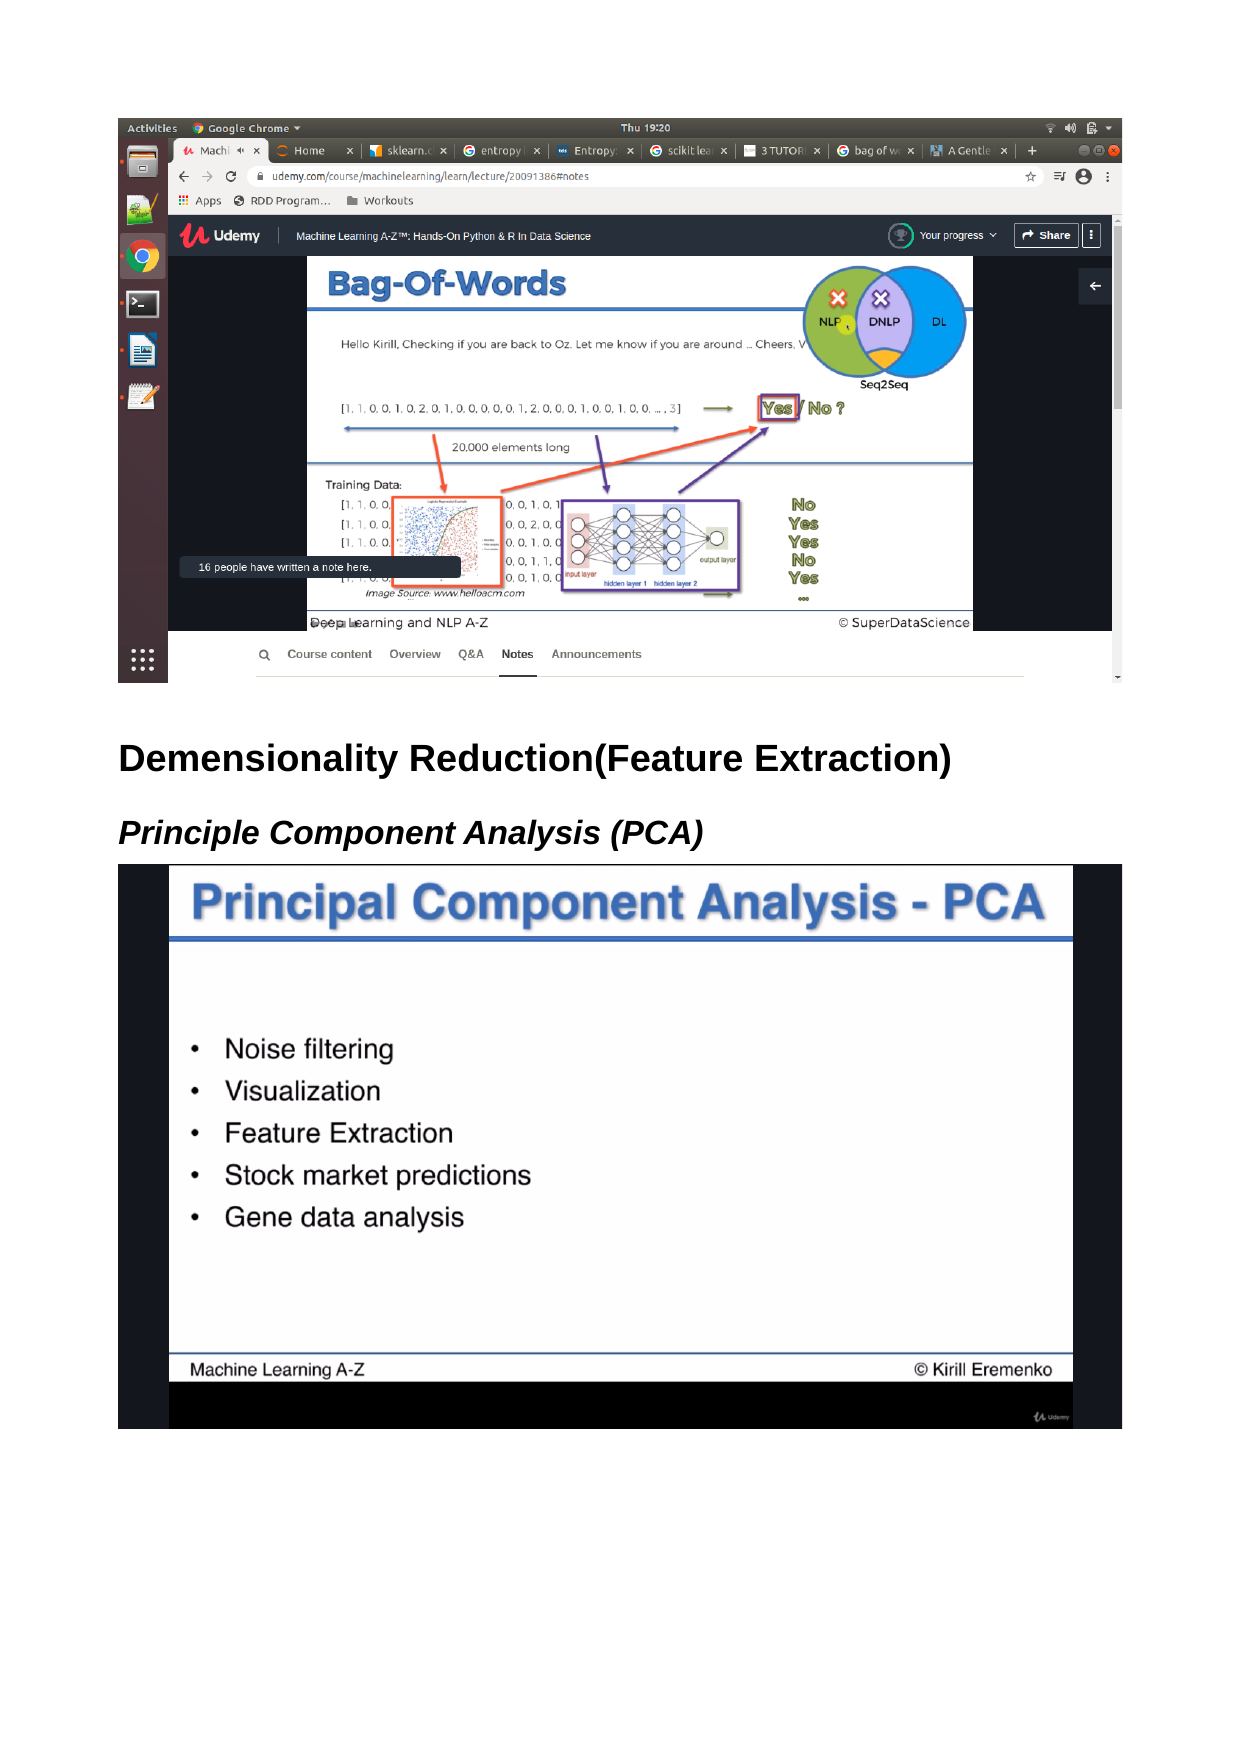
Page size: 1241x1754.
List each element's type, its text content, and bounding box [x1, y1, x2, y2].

picture [118, 118, 1123, 683]
subtitle Demensionality Reduction(Feature Extraction) [118, 736, 1122, 780]
picture [118, 864, 1123, 1429]
subtitle Principle Component Analysis (PCA) [118, 813, 1122, 852]
